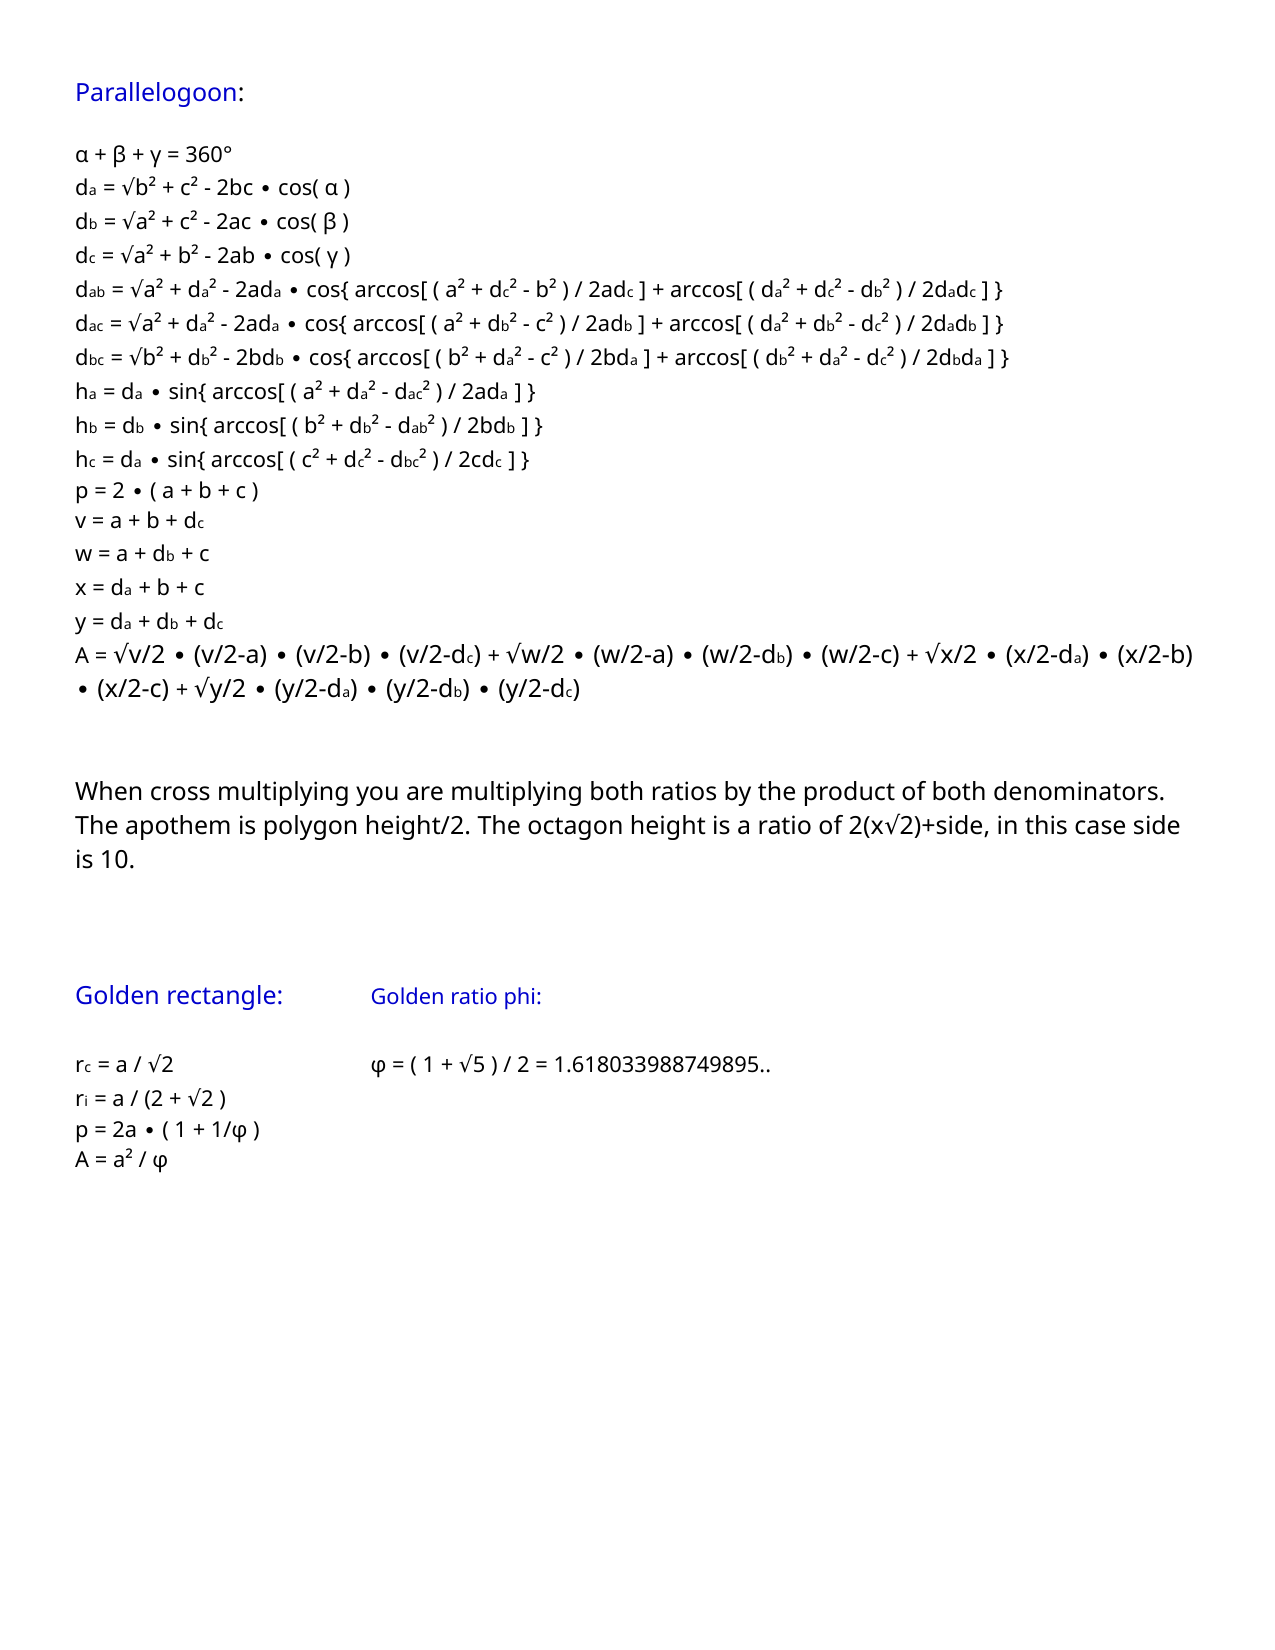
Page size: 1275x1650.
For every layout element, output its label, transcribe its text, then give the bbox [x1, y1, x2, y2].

text Golden rectangle: Golden ratio phi: [75, 978, 1200, 1046]
text Parallelogoon: [75, 75, 1200, 109]
text When cross multiplying you are multiplying both ratios by the product of both denominators. [75, 773, 1200, 807]
text α + β + γ = 360° da = √b² + c² - 2bc ∙ cos( α ) db = √a² + c² - 2ac ∙ cos( β ) dc = √a² + b² - 2ab ∙ cos( γ ) dab = √a² + da² - 2ada ∙ cos{ arccos[ ( a² + dc² - b² ) / 2adc ] + arccos[ ( da² + dc² - db² ) / 2dadc ] } dac = √a² + da² - 2ada ∙ cos{ arccos[ ( a² + db² - c² ) / 2adb ] + arccos[ ( da² + db² - dc² ) / 2dadb ] } dbc = √b² + db² - 2bdb ∙ cos{ arccos[ ( b² + da² - c² ) / 2bda ] + arccos[ ( db² + da² - dc² ) / 2dbda ] } ha = da ∙ sin{ arccos[ ( a² + da² - dac² ) / 2ada ] } hb = db ∙ sin{ arccos[ ( b² + db² - dab² ) / 2bdb ] } hc = da ∙ sin{ arccos[ ( c² + dc² - dbc² ) / 2cdc ] } p = 2 ∙ ( a + b + c ) v = a + b + dc w = a + db + c x = da + b + c y = da + db + dc A = √v/2 ∙ (v/2-a) ∙ (v/2-b) ∙ (v/2-dc) + √w/2 ∙ (w/2-a) ∙ (w/2-db) ∙ (w/2-c) + √x/2 ∙ (x/2-da) ∙ (x/2-b) ∙ (x/2-c) + √y/2 ∙ (y/2-da) ∙ (y/2-db) ∙ (y/2-dc) [75, 139, 1200, 739]
text The apothem is polygon height/2. The octagon height is a ratio of 2(x√2)+side, in this case side is 10. [75, 807, 1200, 875]
text A = a² / φ [75, 1144, 1200, 1173]
text rc = a / √2 φ = ( 1 + √5 ) / 2 = 1.618033988749895.. ri = a / (2 + √2 ) p = 2a ∙ ( 1 + 1/φ ) [75, 1046, 1200, 1144]
